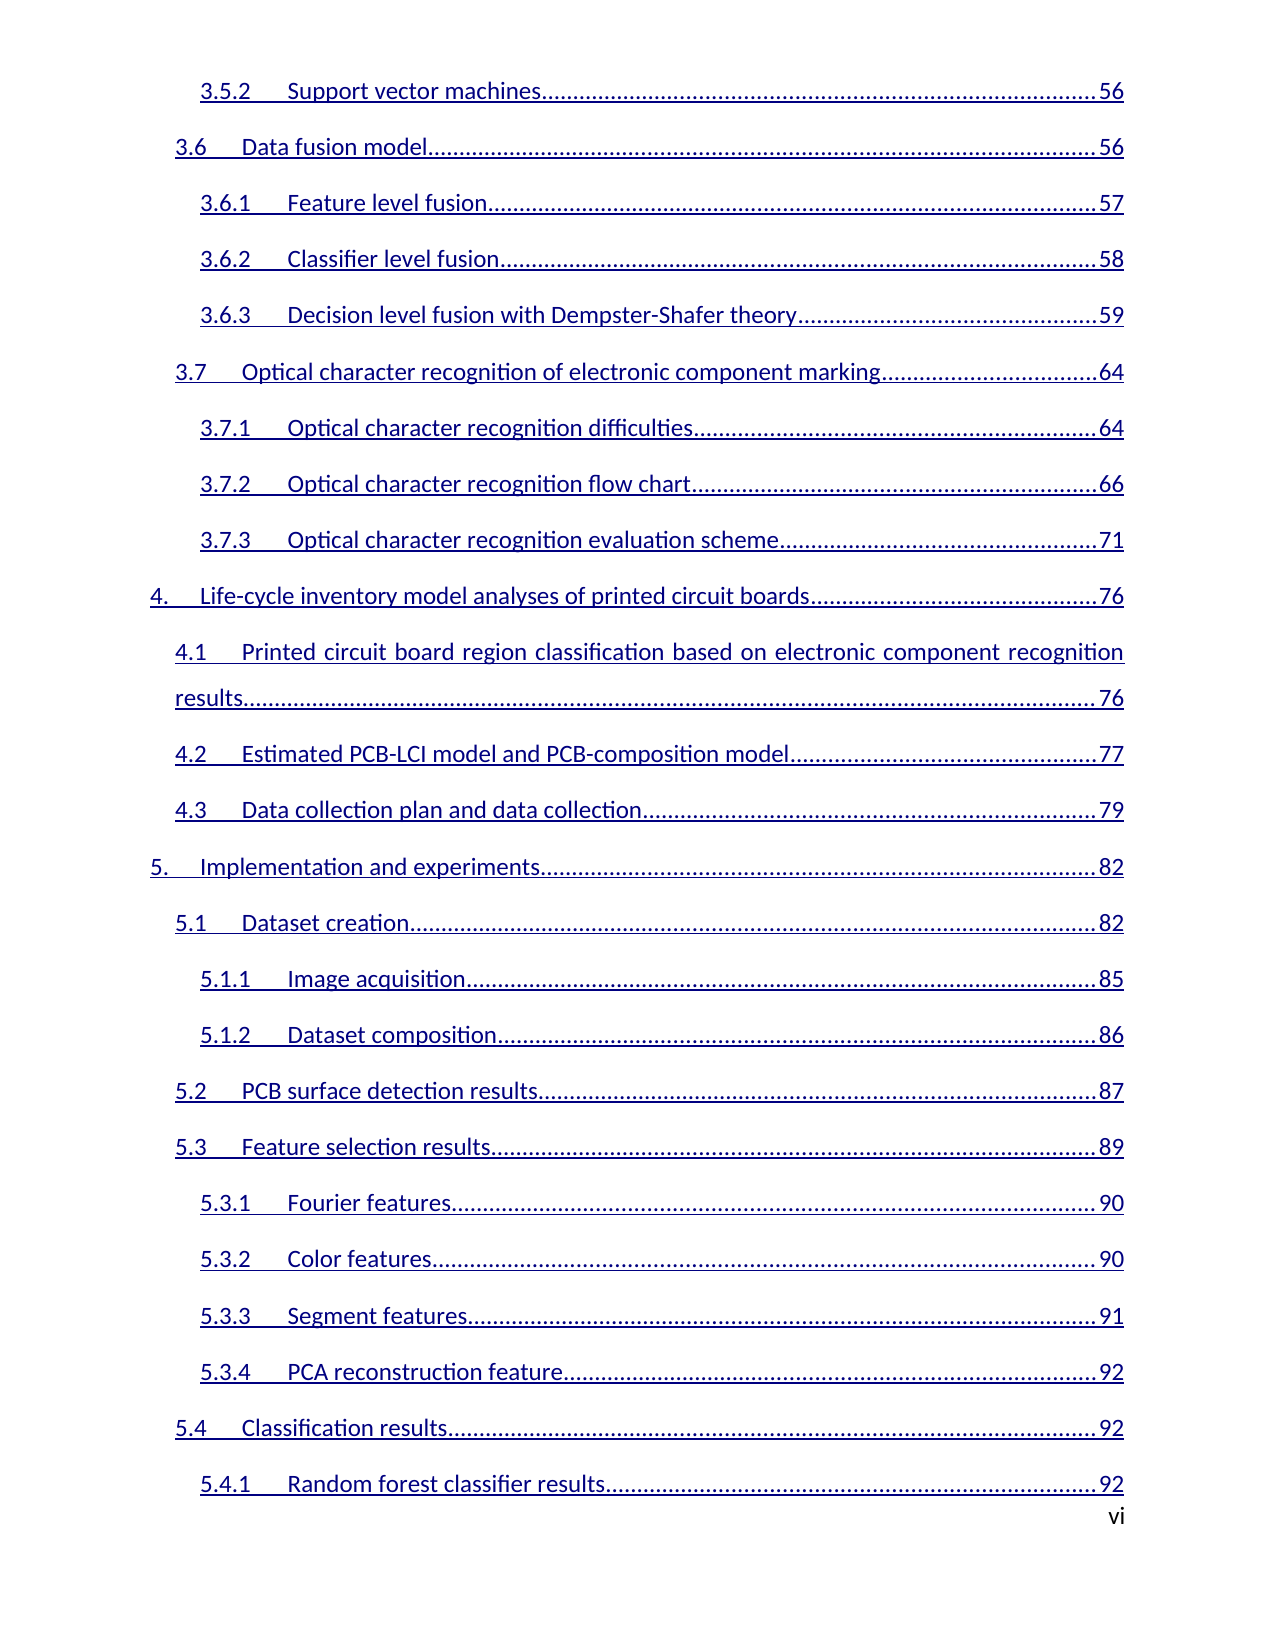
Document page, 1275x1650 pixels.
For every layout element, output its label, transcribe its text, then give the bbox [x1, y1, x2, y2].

text 5.3.2 Color features 90 [200, 1244, 1125, 1274]
text 3.6 Data fusion model 56 [175, 131, 1125, 162]
text 3.6.3 Decision level fusion with Dempster-Shafer theory 59 [200, 299, 1125, 330]
text 3.6.1 Feature level fusion 57 [200, 187, 1125, 218]
text 3.7.2 Optical character recognition flow chart 66 [200, 468, 1125, 498]
text 5.1 Dataset creation 82 [175, 907, 1125, 937]
text 3.5.2 Support vector machines 56 [200, 75, 1125, 106]
text 4.1 Printed circuit board region classification based on electronic component recognition results 76 [175, 636, 1125, 663]
text 3.7 Optical character recognition of electronic component marking 64 [175, 356, 1125, 386]
text 4.2 Estimated PCB-LCI model and PCB-composition model 77 [175, 738, 1125, 769]
text 5.3.1 Fourier features 90 [200, 1187, 1125, 1218]
text 5.1.1 Image acquisition 85 [200, 963, 1125, 993]
text 4.1 Printed circuit board region classification based on electronic component recognition results 76 [175, 664, 1125, 713]
text 5.2 PCB surface detection results 87 [175, 1075, 1125, 1106]
text 5.1.2 Dataset composition 86 [200, 1019, 1125, 1049]
text 5.4 Classification results 92 [175, 1412, 1125, 1443]
text 5. Implementation and experiments 82 [150, 851, 1125, 881]
text 3.6.2 Classifier level fusion 58 [200, 243, 1125, 274]
text 5.4.1 Random forest classifier results 92 [200, 1468, 1125, 1499]
text 3.7.1 Optical character recognition difficulties 64 [200, 412, 1125, 442]
text 5.3 Feature selection results 89 [175, 1131, 1125, 1162]
text 4. Life-cycle inventory model analyses of printed circuit boards 76 [150, 580, 1125, 611]
text 5.3.3 Segment features 91 [200, 1300, 1125, 1330]
text 4.3 Data collection plan and data collection 79 [175, 794, 1125, 825]
text 5.3.4 PCA reconstruction feature 92 [200, 1356, 1125, 1386]
text 3.7.3 Optical character recognition evaluation scheme 71 [200, 524, 1125, 555]
